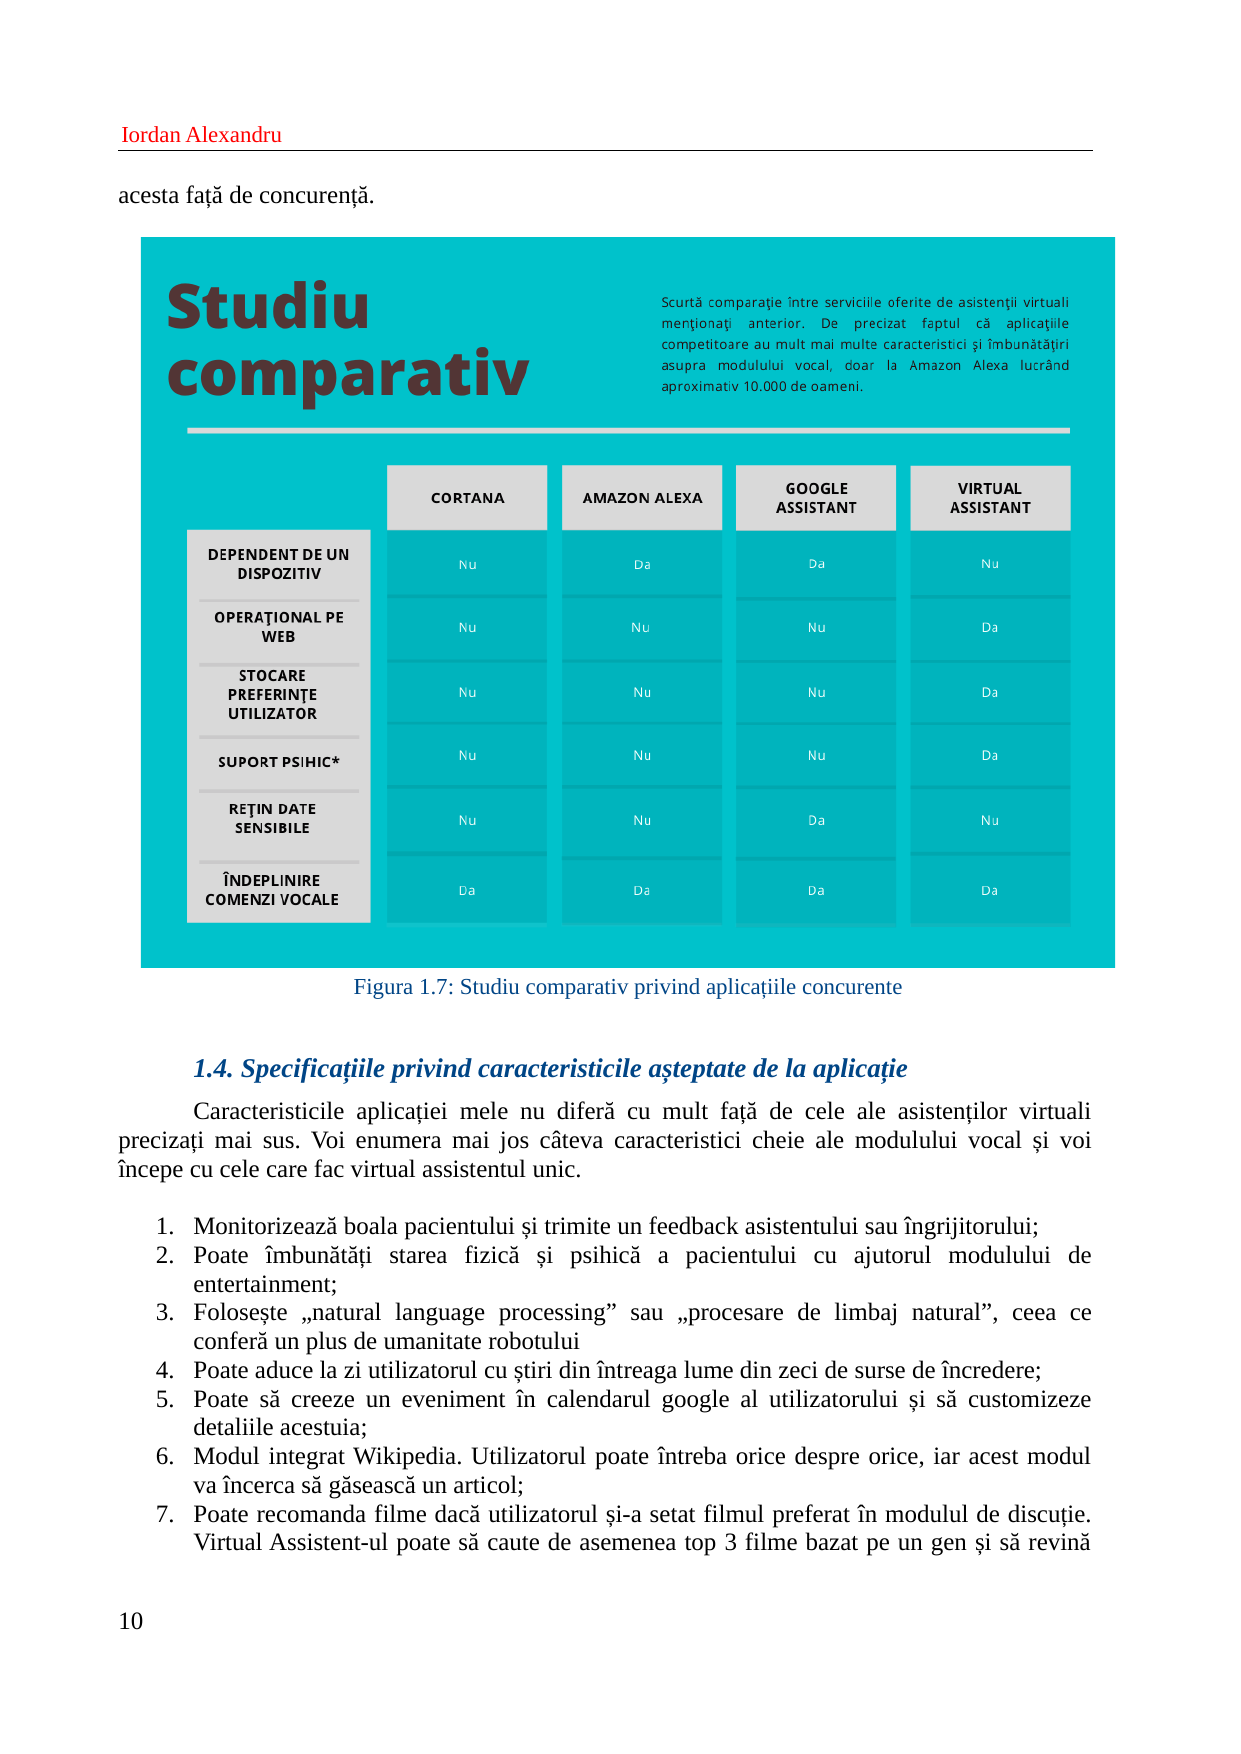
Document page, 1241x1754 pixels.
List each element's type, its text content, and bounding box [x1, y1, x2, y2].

list Folosește „natural language processing” sau „procesare de limbaj natural”, ceea ce conferă un plus de umanitate robotului [156, 1297, 1093, 1355]
list Poate să creeze un eveniment în calendarul google al utilizatorului și să customizeze detaliile acestuia; [156, 1384, 1093, 1441]
list Poate îmbunătăți starea fizică și psihică a pacientului cu ajutorul modulului de entertainment; [156, 1240, 1093, 1297]
list Poate aduce la zi utilizatorul cu știri din întreaga lume din zeci de surse de încredere; [156, 1355, 1093, 1384]
subtitle Specificațiile privind caracteristicile așteptate de la aplicație [193, 1053, 1093, 1084]
list Poate recomanda filme dacă utilizatorul și-a setat filmul preferat în modulul de discuție. Virtual Assistent-ul poate să caute de asemenea top 3 filme bazat pe un gen și să revină [156, 1499, 1093, 1556]
text Figura 1.7: Studiu comparativ privind aplicațiile concurente [141, 968, 1115, 999]
text Caracteristicile aplicației mele nu diferă cu mult față de cele ale asistenților virtuali precizați mai sus. Voi enumera mai jos câteva caracteristici cheie ale modulului vocal și voi începe cu cele care fac virtual assistentul unic. [118, 1096, 1093, 1182]
text acesta față de concurență. [118, 180, 1093, 209]
list Modul integrat Wikipedia. Utilizatorul poate întreba orice despre orice, iar acest modul va încerca să găsească un articol; [156, 1441, 1093, 1499]
picture [140, 237, 1116, 968]
list Monitorizează boala pacientului și trimite un feedback asistentului sau îngrijitorului; [156, 1211, 1093, 1240]
